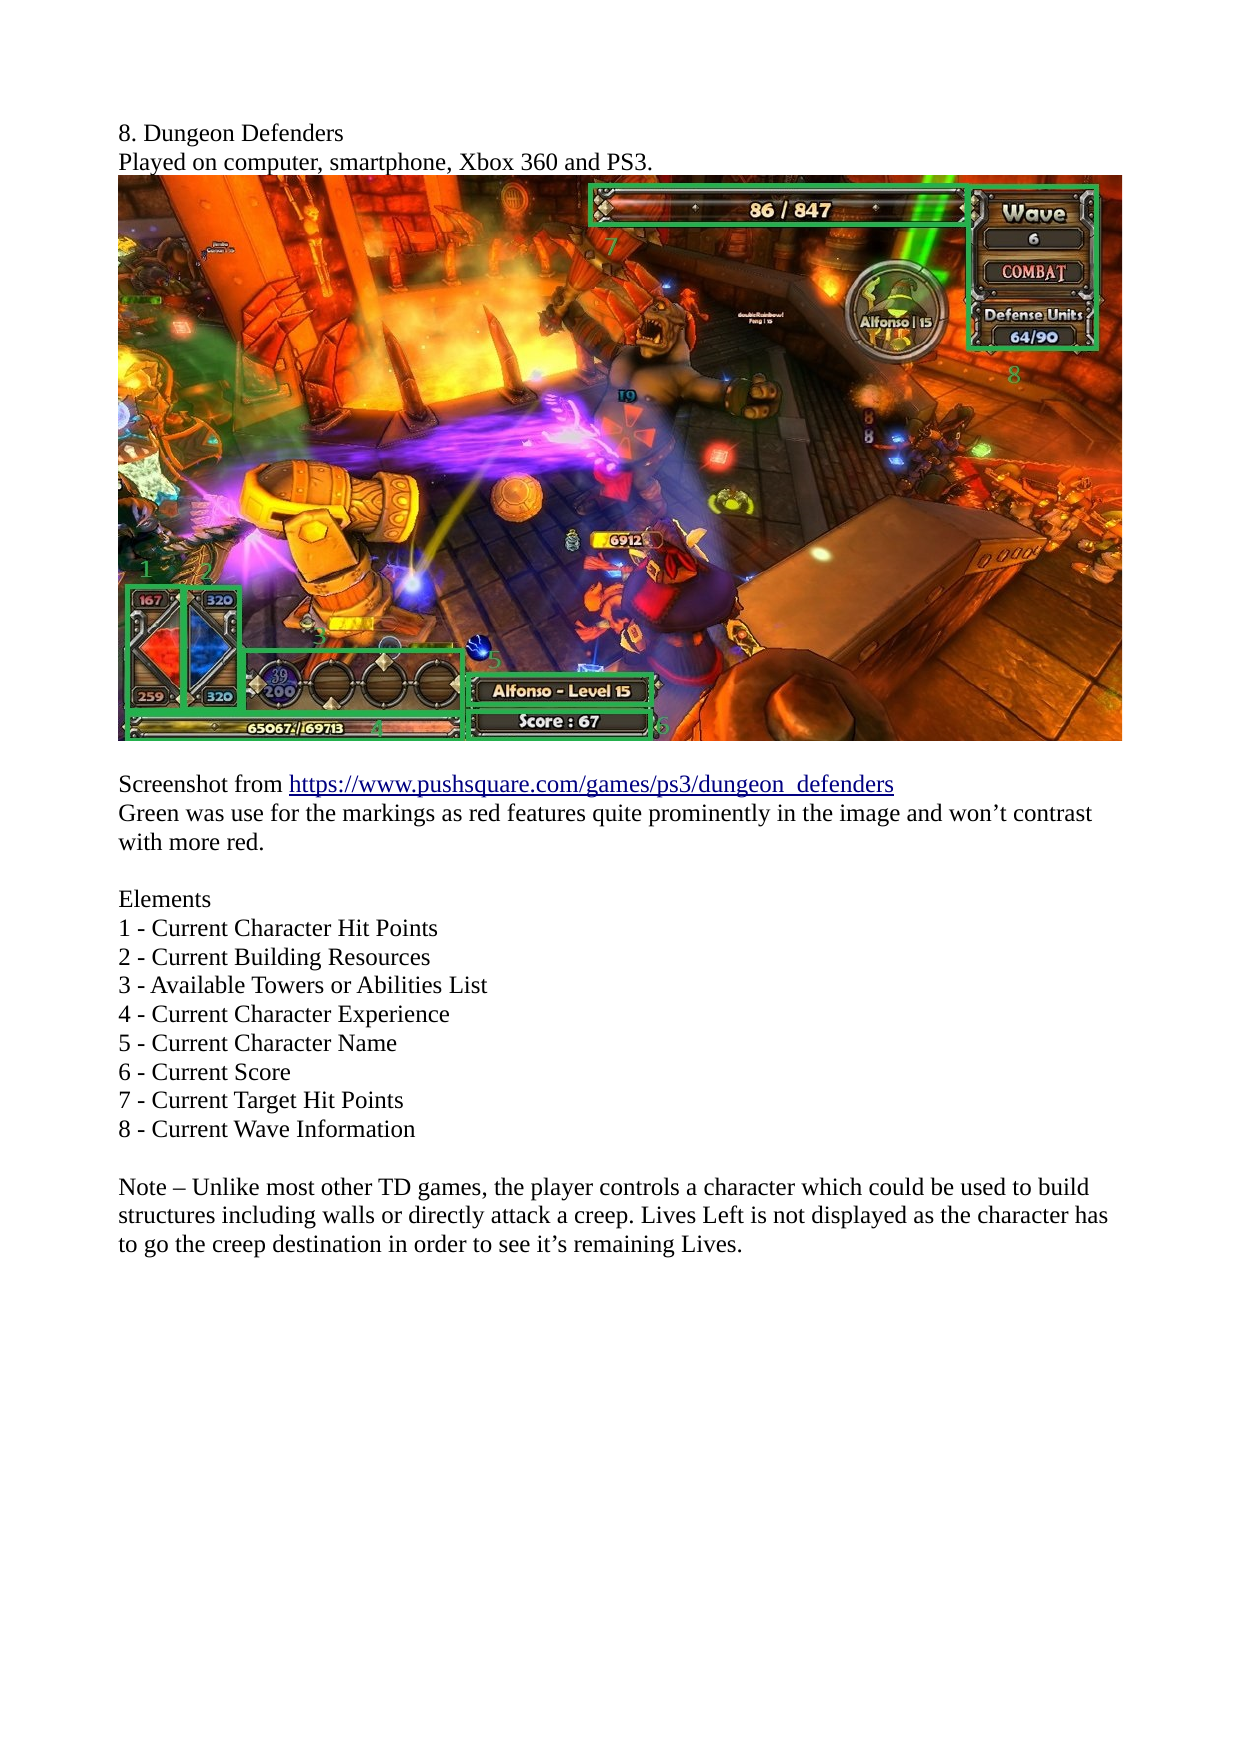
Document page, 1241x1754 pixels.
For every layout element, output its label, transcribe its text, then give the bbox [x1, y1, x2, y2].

text Played on computer, smartphone, Xbox 360 and PS3. [118, 147, 1122, 175]
text 1 - Current Character Hit Points [118, 913, 1122, 942]
text Screenshot from https://www.pushsquare.com/games/ps3/dungeon_defenders [118, 769, 1122, 798]
text 2 - Current Building Resources [118, 942, 1122, 970]
text 3 - Available Towers or Abilities List [118, 970, 1122, 999]
text 6 - Current Score [118, 1057, 1122, 1085]
picture [118, 175, 1123, 741]
text 8 - Current Wave Information [118, 1114, 1122, 1143]
text 5 - Current Character Name [118, 1028, 1122, 1057]
text Note – Unlike most other TD games, the player controls a character which could be used to build structures including walls or directly attack a creep. Lives Left is not displayed as the character has to go the creep destination in order to see it’s remaining Lives. [118, 1172, 1122, 1258]
text 8. Dungeon Defenders [118, 118, 1122, 147]
text 4 - Current Character Experience [118, 999, 1122, 1028]
text 7 - Current Target Hit Points [118, 1085, 1122, 1114]
text Elements [118, 884, 1122, 913]
text Green was use for the markings as red features quite prominently in the image and won’t contrast with more red. [118, 798, 1122, 855]
